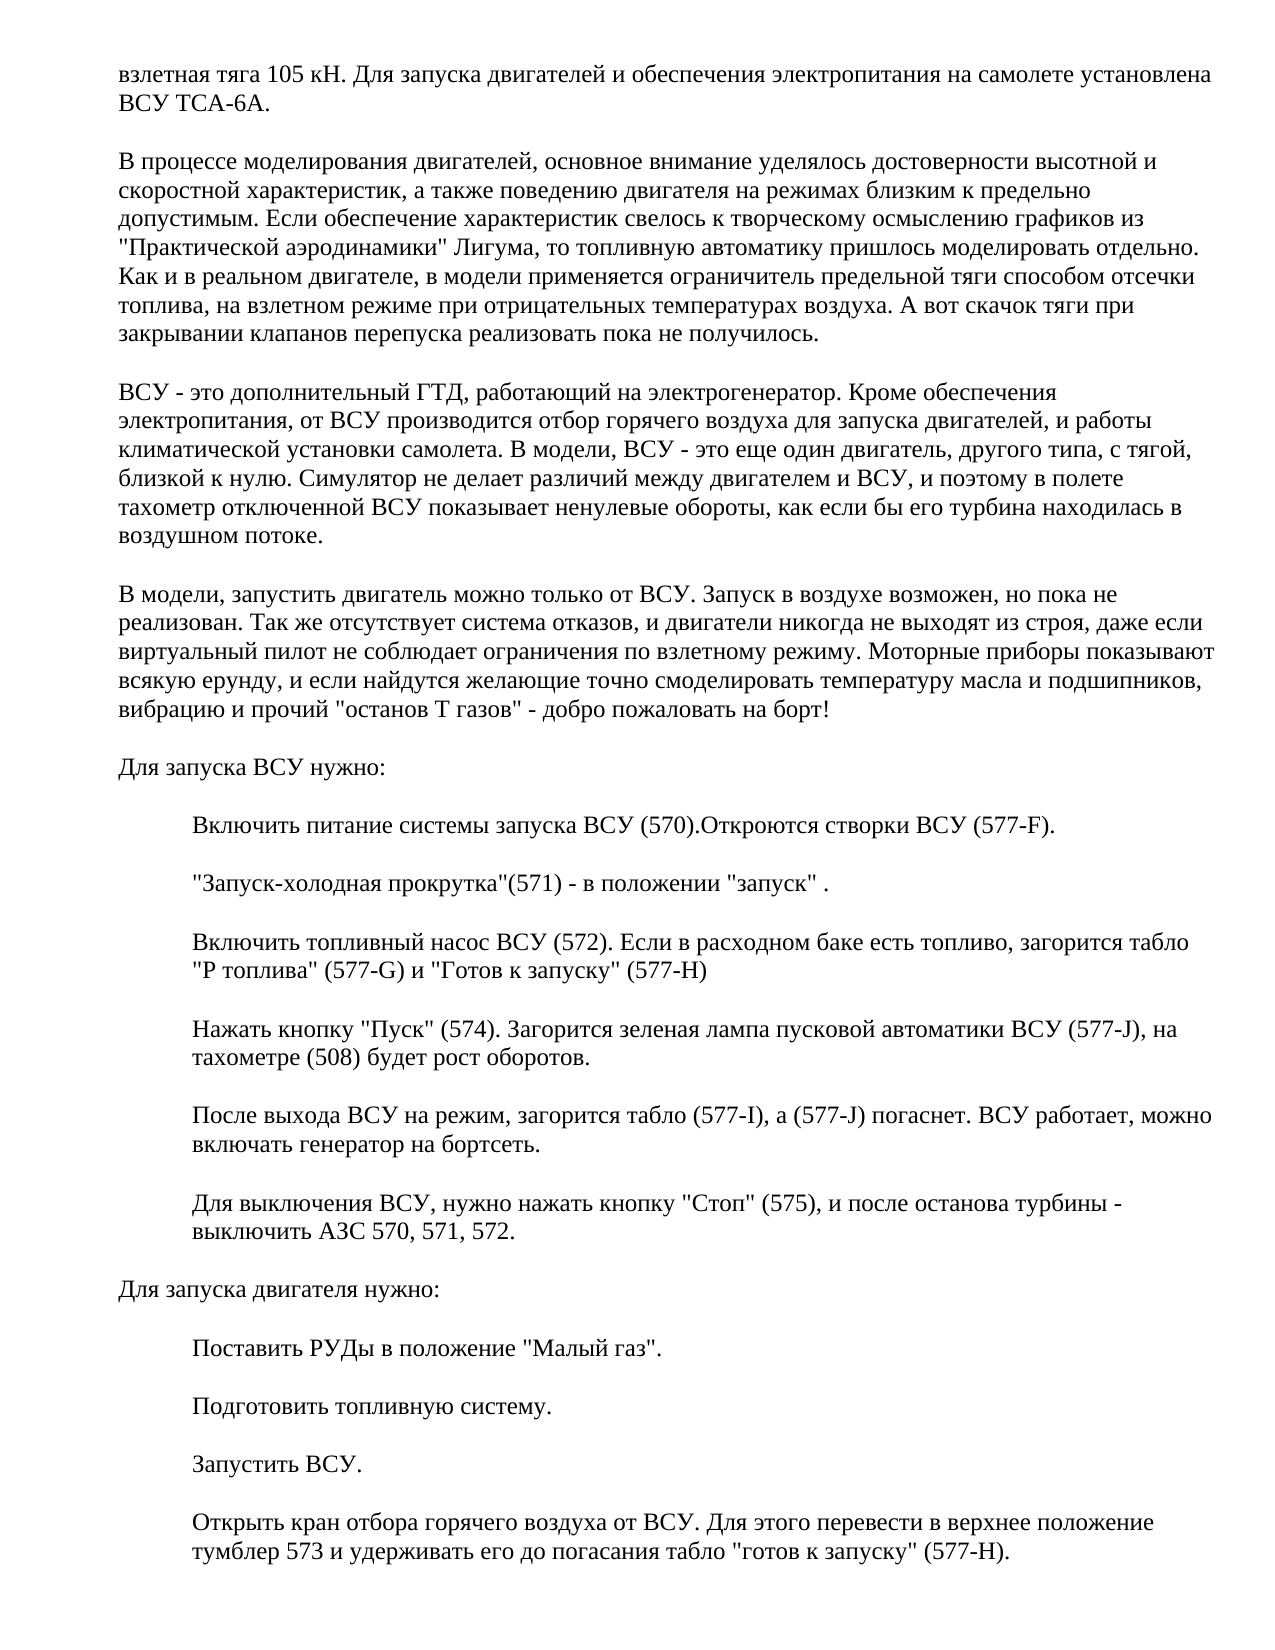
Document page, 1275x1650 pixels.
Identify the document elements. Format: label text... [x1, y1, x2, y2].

list Нажать кнопку "Пуск" (574). Загорится зеленая лампа пусковой автоматики ВСУ (577-J), на тахометре (508) будет рост оборотов. [162, 1014, 1216, 1071]
list "Запуск-холодная прокрутка"(571) - в положении "запуск" . [162, 868, 1216, 897]
text взлетная тяга 105 кН. Для запуска двигателей и обеспечения электропитания на самолете установлена ВСУ ТСА-6А. [118, 59, 1216, 117]
list После выхода ВСУ на режим, загорится табло (577-I), а (577-J) погаснет. ВСУ работает, можно включать генератор на бортсеть. [162, 1101, 1216, 1158]
list Для выключения ВСУ, нужно нажать кнопку "Стоп" (575), и после останова турбины - выключить АЗС 570, 571, 572. [162, 1188, 1216, 1245]
list Подготовить топливную систему. [162, 1391, 1216, 1420]
text Для запуска ВСУ нужно: [118, 752, 1216, 781]
list Открыть кран отбора горячего воздуха от ВСУ. Для этого перевести в верхнее положение тумблер 573 и удерживать его до погасания табло "готов к запуску" (577-H). [162, 1507, 1216, 1565]
list Запустить ВСУ. [162, 1449, 1216, 1478]
list Включить питание системы запуска ВСУ (570).Откроются створки ВСУ (577-F). [162, 810, 1216, 839]
text В модели, запустить двигатель можно только от ВСУ. Запуск в воздухе возможен, но пока не реализован. Так же отсутствует система отказов, и двигатели никогда не выходят из строя, даже если виртуальный пилот не соблюдает ограничения по взлетному режиму. Моторные приборы показывают всякую ерунду, и если найдутся желающие точно смоделировать температуру масла и подшипников, вибрацию и прочий "останов Т газов" - добро пожаловать на борт! [118, 579, 1216, 722]
list Поставить РУДы в положение "Малый газ". [162, 1333, 1216, 1362]
text В процессе моделирования двигателей, основное внимание уделялось достоверности высотной и скоростной характеристик, а также поведению двигателя на режимах близким к предельно допустимым. Если обеспечение характеристик свелось к творческому осмыслению графиков из "Практической аэродинамики" Лигума, то топливную автоматику пришлось моделировать отдельно. Как и в реальном двигателе, в модели применяется ограничитель предельной тяги способом отсечки топлива, на взлетном режиме при отрицательных температурах воздуха. А вот скачок тяги при закрывании клапанов перепуска реализовать пока не получилось. [118, 146, 1216, 347]
list Включить топливный насос ВСУ (572). Если в расходном баке есть топливо, загорится табло "P топлива" (577-G) и "Готов к запуску" (577-H) [162, 927, 1216, 984]
text ВСУ - это дополнительный ГТД, работающий на электрогенератор. Кроме обеспечения электропитания, от ВСУ производится отбор горячего воздуха для запуска двигателей, и работы климатической установки самолета. В модели, ВСУ - это еще один двигатель, другого типа, с тягой, близкой к нулю. Симулятор не делает различий между двигателем и ВСУ, и поэтому в полете тахометр отключенной ВСУ показывает ненулевые обороты, как если бы его турбина находилась в воздушном потоке. [118, 377, 1216, 549]
text Для запуска двигателя нужно: [118, 1274, 1216, 1303]
